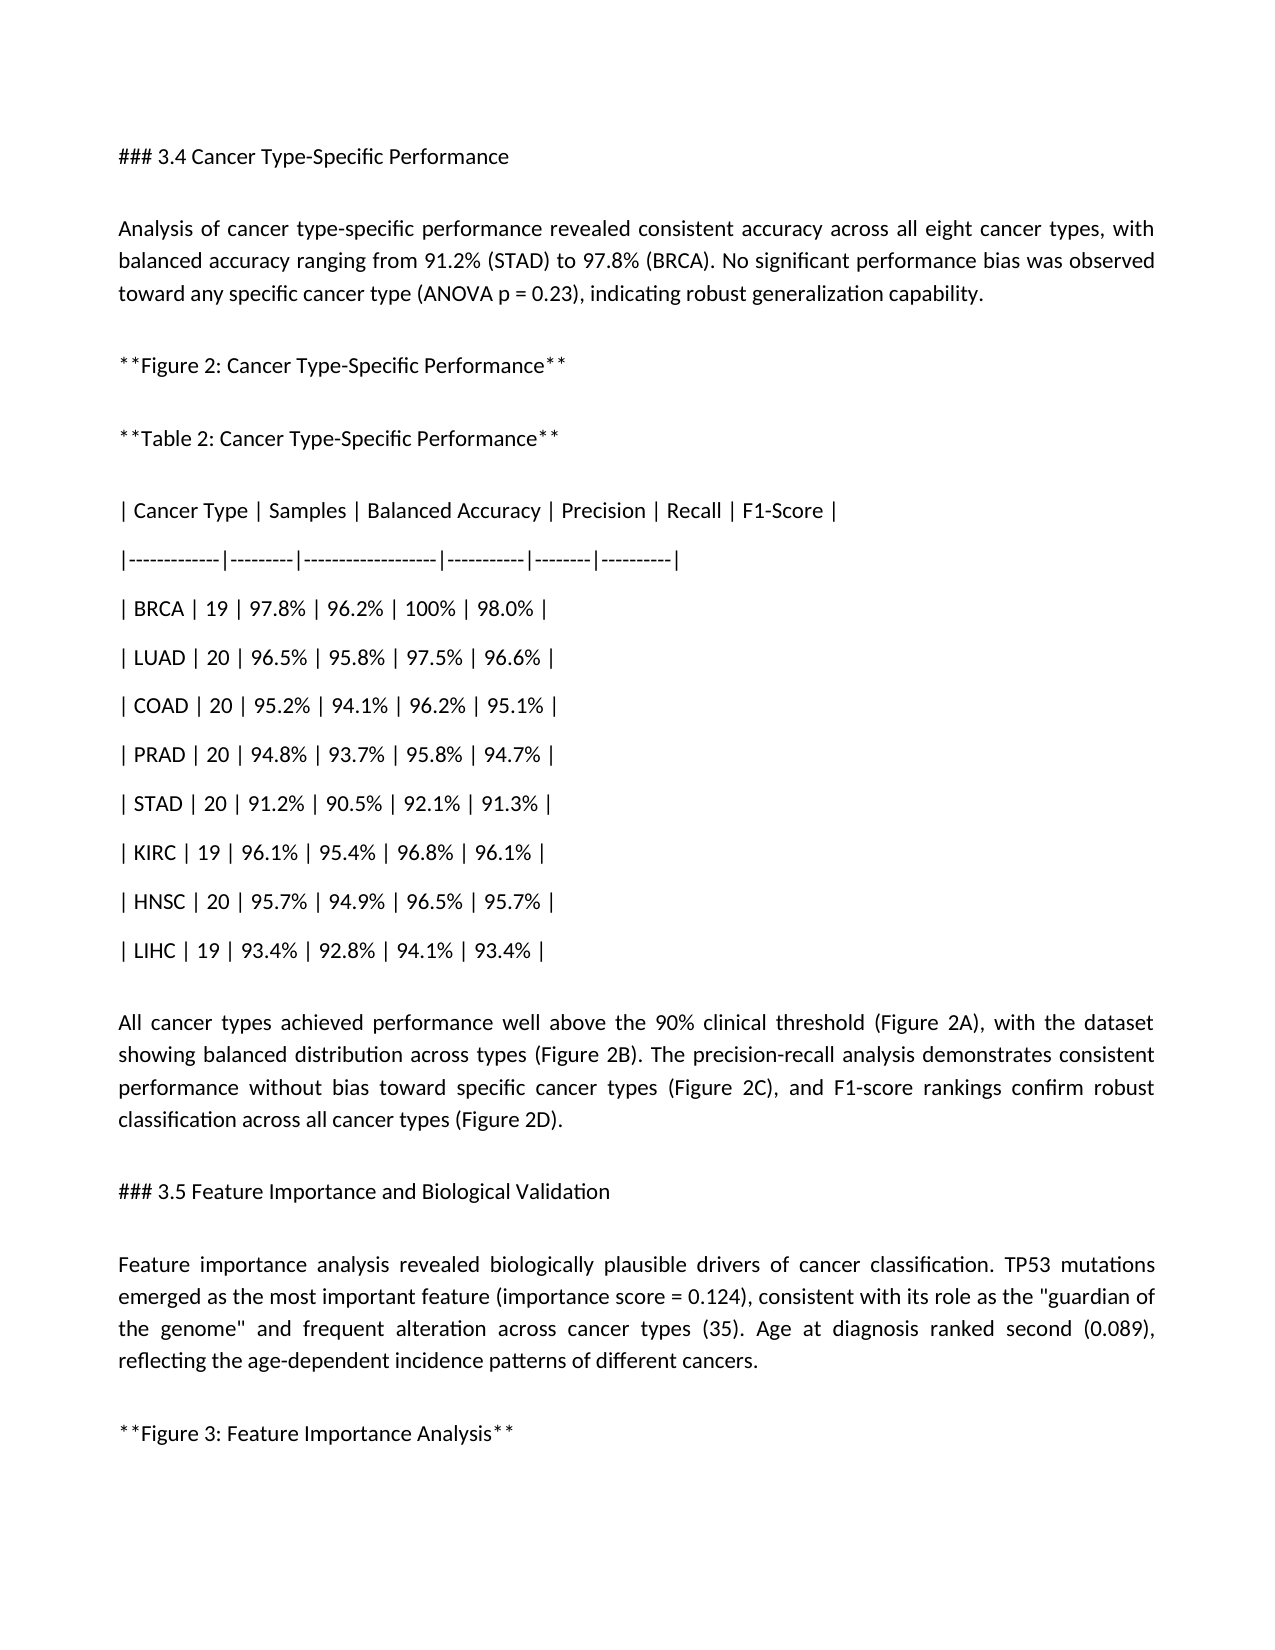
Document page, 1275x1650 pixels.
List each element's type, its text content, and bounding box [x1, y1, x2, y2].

text | KIRC | 19 | 96.1% | 95.4% | 96.8% | 96.1% | [118, 838, 1157, 866]
text | LIHC | 19 | 93.4% | 92.8% | 94.1% | 93.4% | [118, 936, 1157, 964]
text | LUAD | 20 | 96.5% | 95.8% | 97.5% | 96.6% | [118, 643, 1157, 671]
text |-------------|---------|-------------------|-----------|--------|----------| [118, 545, 1157, 573]
text ### 3.4 Cancer Type-Specific Performance [118, 142, 1157, 170]
text | Cancer Type | Samples | Balanced Accuracy | Precision | Recall | F1-Score | [118, 496, 1157, 524]
text **Table 2: Cancer Type-Specific Performance** [118, 424, 1157, 452]
text Feature importance analysis revealed biologically plausible drivers of cancer classification. TP53 mutations emerged as the most important feature (importance score = 0.124), consistent with its role as the "guardian of the genome" and frequent alteration across cancer types (35). Age at diagnosis ranked second (0.089), reflecting the age-dependent incidence patterns of different cancers. [118, 1250, 1157, 1374]
text ### 3.5 Feature Importance and Biological Validation [118, 1177, 1157, 1205]
text All cancer types achieved performance well above the 90% clinical threshold (Figure 2A), with the dataset showing balanced distribution across types (Figure 2B). The precision-recall analysis demonstrates consistent performance without bias toward specific cancer types (Figure 2C), and F1-score rankings confirm robust classification across all cancer types (Figure 2D). [118, 1008, 1157, 1133]
text | STAD | 20 | 91.2% | 90.5% | 92.1% | 91.3% | [118, 789, 1157, 817]
text **Figure 3: Feature Importance Analysis** [118, 1419, 1157, 1447]
text Analysis of cancer type-specific performance revealed consistent accuracy across all eight cancer types, with balanced accuracy ranging from 91.2% (STAD) to 97.8% (BRCA). No significant performance bias was observed toward any specific cancer type (ANOVA p = 0.23), indicating robust generalization capability. [118, 214, 1157, 307]
text **Figure 2: Cancer Type-Specific Performance** [118, 351, 1157, 379]
text | PRAD | 20 | 94.8% | 93.7% | 95.8% | 94.7% | [118, 740, 1157, 768]
text | HNSC | 20 | 95.7% | 94.9% | 96.5% | 95.7% | [118, 887, 1157, 915]
text | COAD | 20 | 95.2% | 94.1% | 96.2% | 95.1% | [118, 692, 1157, 719]
text | BRCA | 19 | 97.8% | 96.2% | 100% | 98.0% | [118, 594, 1157, 622]
